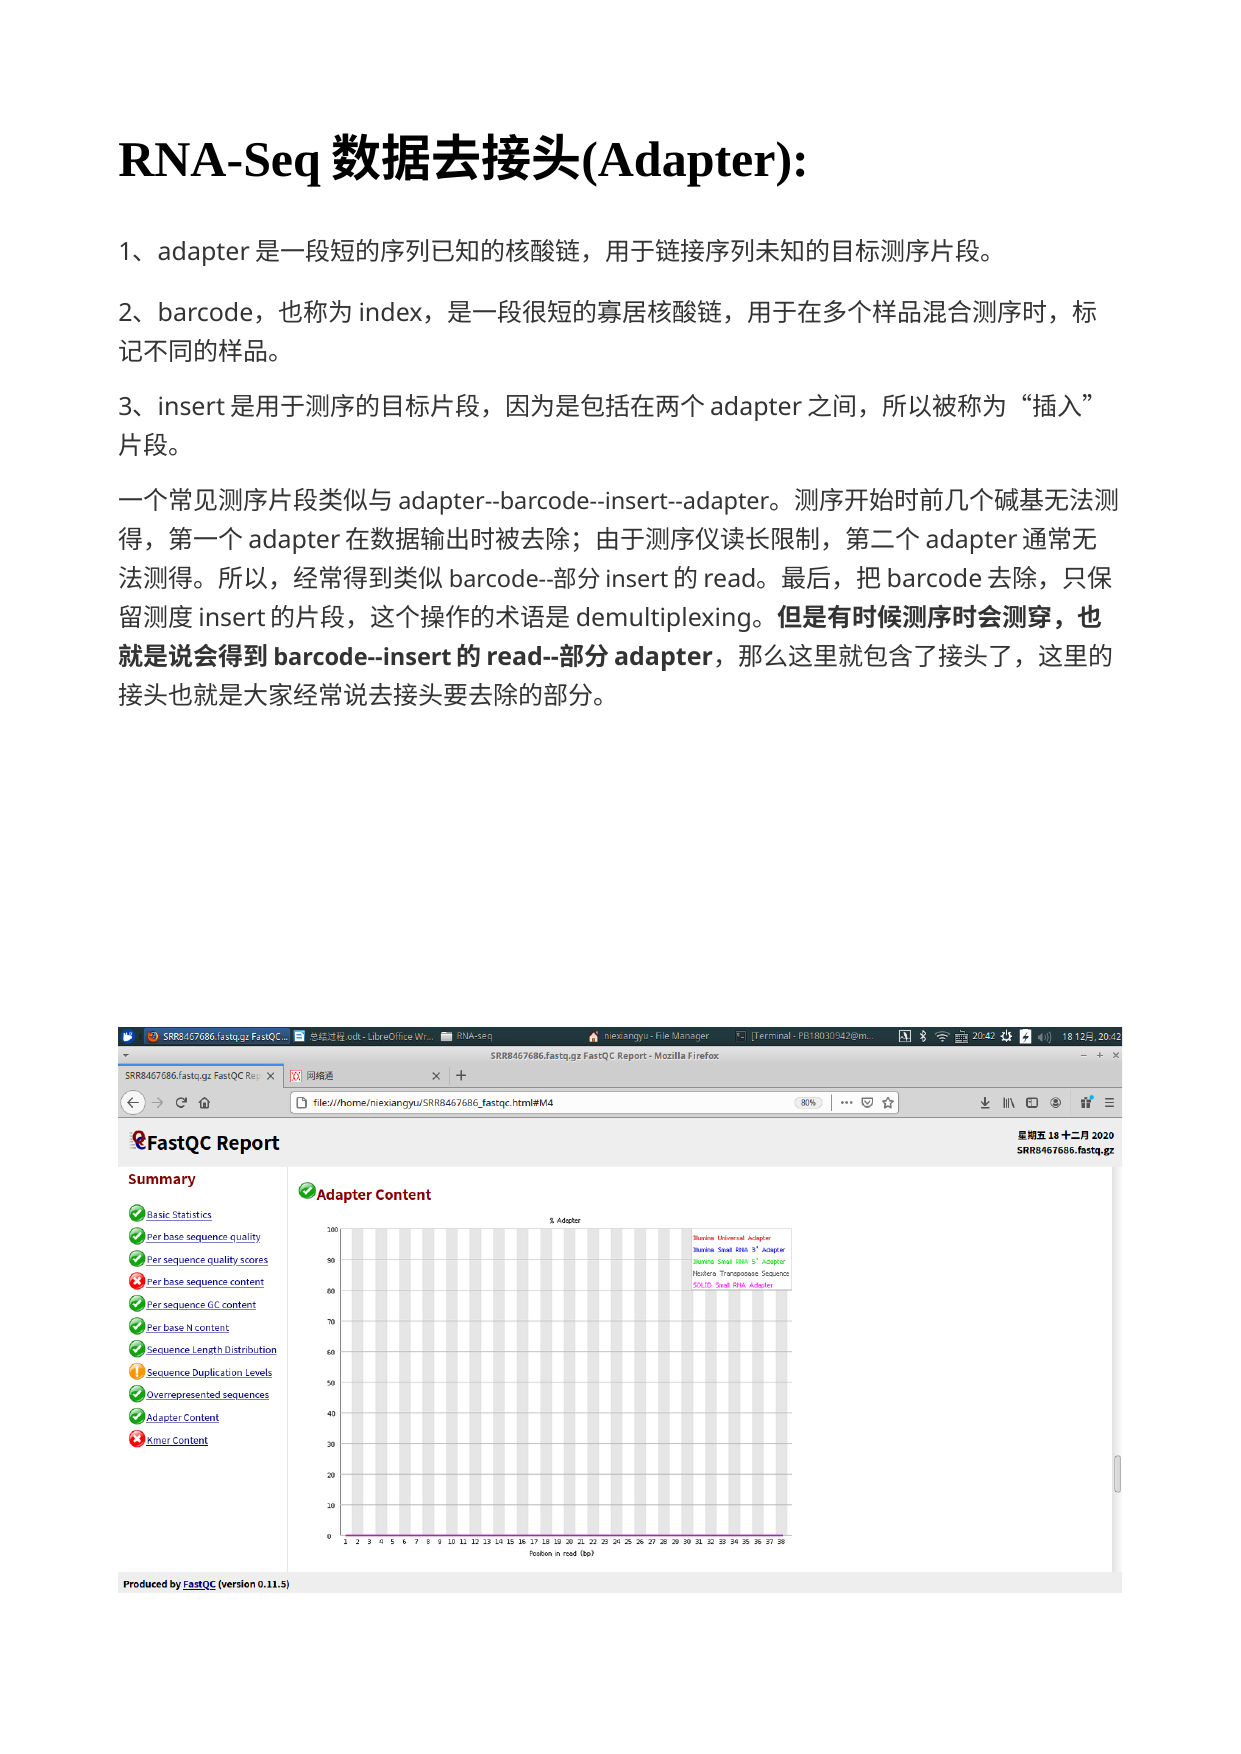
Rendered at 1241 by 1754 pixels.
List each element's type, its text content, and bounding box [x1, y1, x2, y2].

text 一个常见测序片段类似与adapter--barcode--insert--adapter。测序开始时前几个碱基无法测得，第一个adapter在数据输出时被去除；由于测序仪读长限制，第二个adapter通常无法测得。所以，经常得到类似 barcode--部分insert的read。最后，把barcode去除，只保留测度insert的片段，这个操作的术语是demultiplexing。但是有时候测序时会测穿，也就是说会得到barcode--insert的read--部分adapter，那么这里就包含了接头了，这里的接头也就是大家经常说去接头要去除的部分。 [118, 477, 1122, 712]
picture [118, 1027, 1123, 1593]
subtitle RNA-Seq数据去接头(Adapter): [118, 118, 1122, 191]
text 3、insert是用于测序的目标片段，因为是包括在两个adapter之间，所以被称为“插入”片段。 [118, 383, 1122, 462]
text 1、adapter是一段短的序列已知的核酸链，用于链接序列未知的目标测序片段。 [118, 232, 1122, 268]
text 2、barcode，也称为index，是一段很短的寡居核酸链，用于在多个样品混合测序时，标记不同的样品。 [118, 290, 1122, 368]
